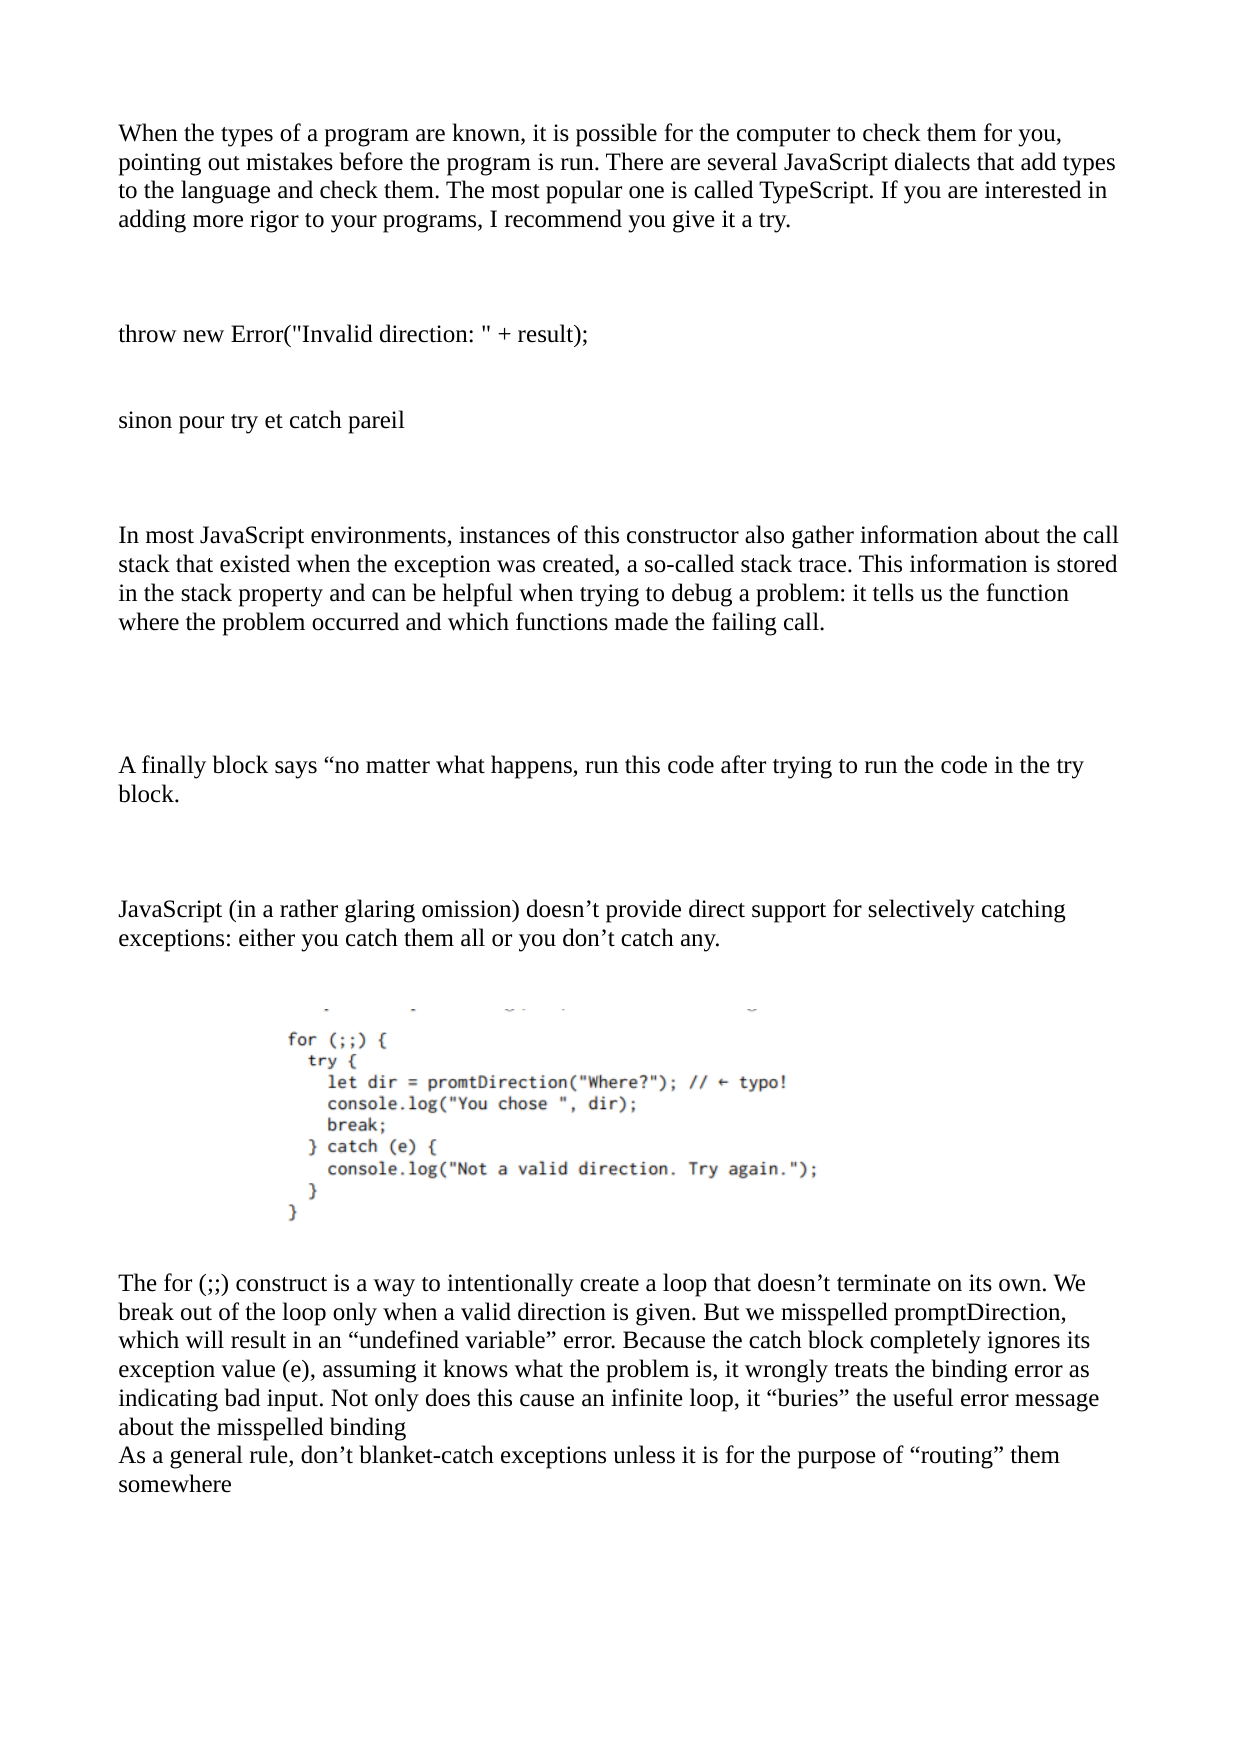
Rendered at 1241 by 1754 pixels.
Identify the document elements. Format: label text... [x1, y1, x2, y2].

text throw new Error("Invalid direction: " + result); [118, 319, 1122, 348]
text In most JavaScript environments, instances of this constructor also gather information about the call stack that existed when the exception was created, a so-called stack trace. This information is stored in the stack property and can be helpful when trying to debug a problem: it tells us the function where the problem occurred and which functions made the failing call. [118, 521, 1122, 636]
text sinon pour try et catch pareil [118, 406, 1122, 434]
text JavaScript (in a rather glaring omission) doesn’t provide direct support for selectively catching exceptions: either you catch them all or you don’t catch any. [118, 894, 1122, 952]
picture [251, 1009, 989, 1241]
text The for (;;) construct is a way to intentionally create a loop that doesn’t terminate on its own. We break out of the loop only when a valid direction is given. But we misspelled promptDirection, which will result in an “undefined variable” error. Because the catch block completely ignores its exception value (e), assuming it knows what the problem is, it wrongly treats the binding error as indicating bad input. Not only does this cause an infinite loop, it “buries” the useful error message about the misspelled binding [118, 1268, 1122, 1441]
text A finally block says “no matter what happens, run this code after trying to run the code in the try block. [118, 751, 1122, 808]
text When the types of a program are known, it is possible for the computer to check them for you, pointing out mistakes before the program is run. There are several JavaScript dialects that add types to the language and check them. The most popular one is called TypeScript. If you are interested in adding more rigor to your programs, I recommend you give it a try. [118, 118, 1122, 233]
text As a general rule, don’t blanket-catch exceptions unless it is for the purpose of “routing” them somewhere [118, 1441, 1122, 1498]
